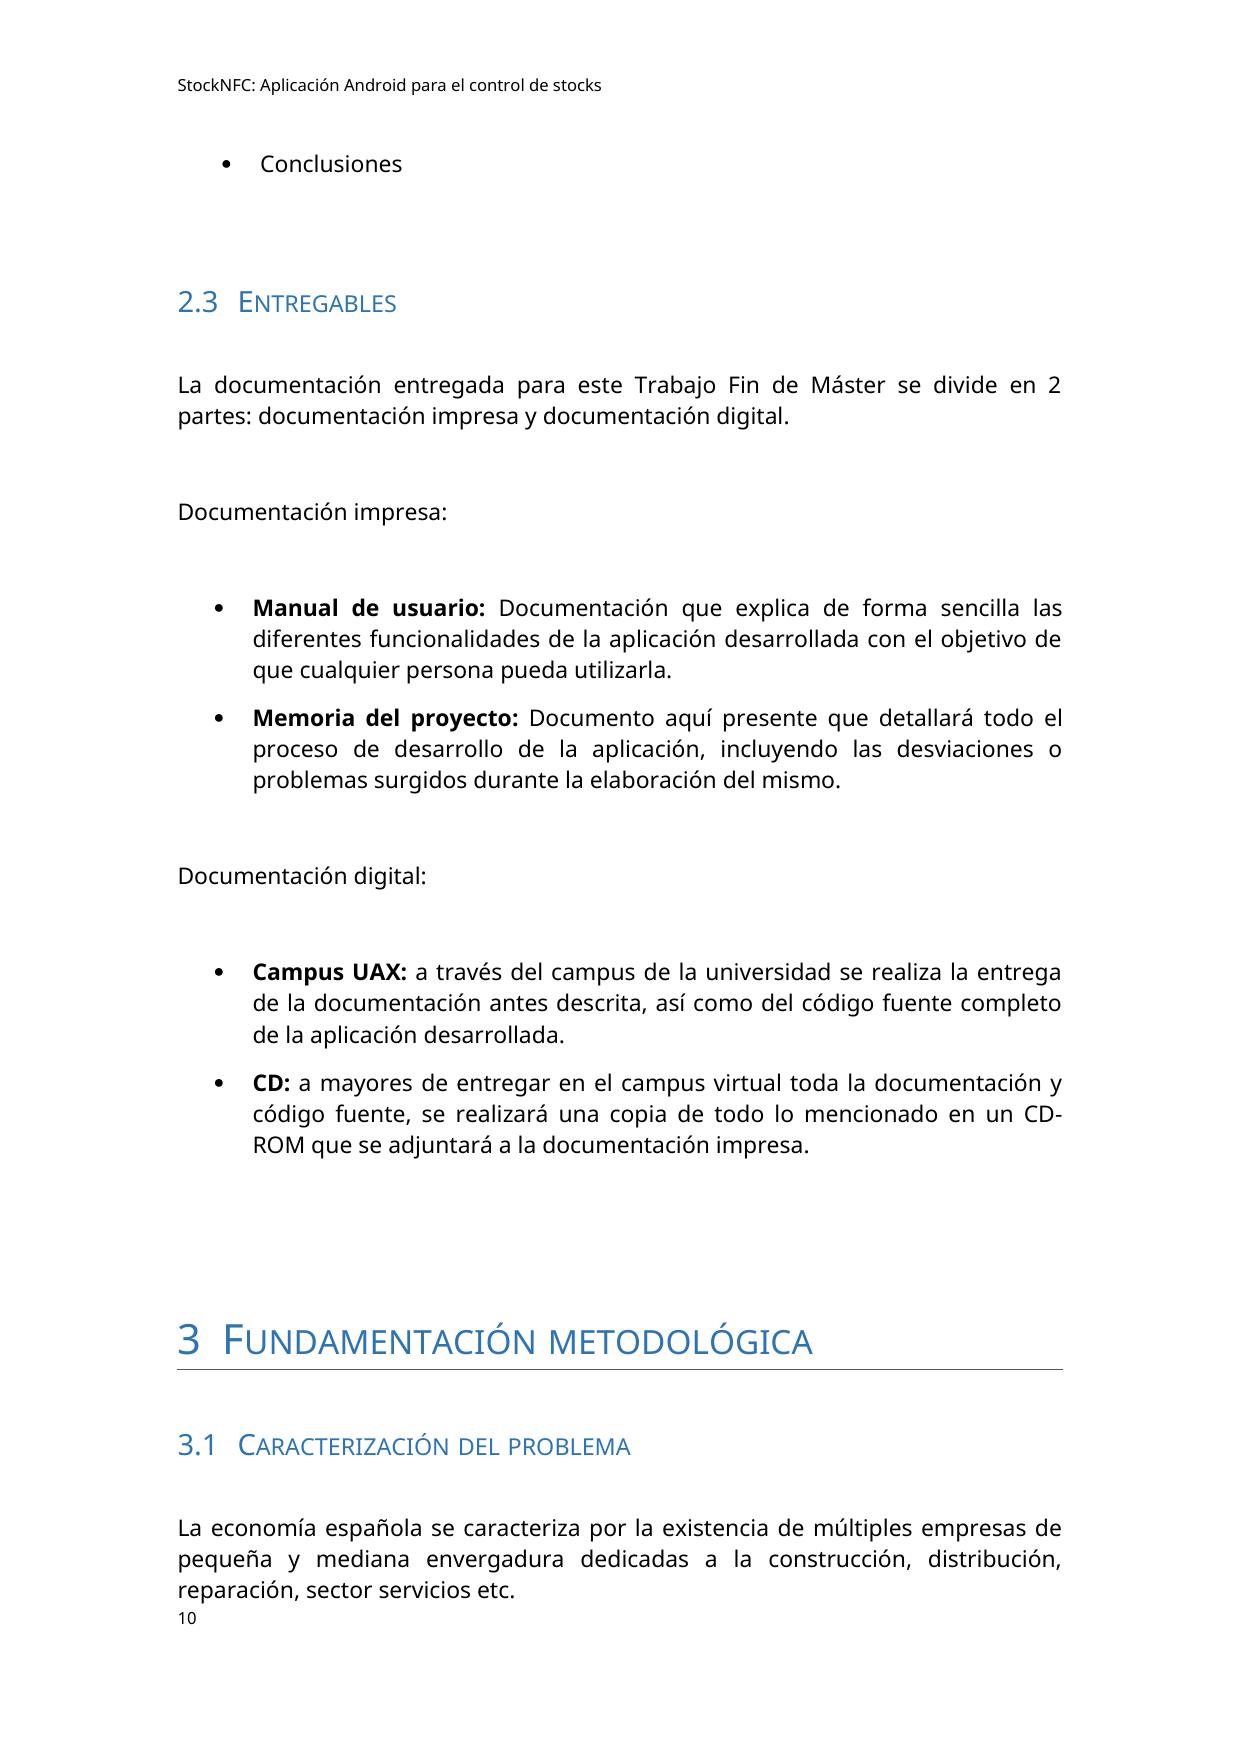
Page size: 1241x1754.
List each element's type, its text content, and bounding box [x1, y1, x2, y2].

text Documentación impresa: [177, 496, 1063, 527]
list Manual de usuario: Documentación que explica de forma sencilla las diferentes funcionalidades de la aplicación desarrollada con el objetivo de que cualquier persona pueda utilizarla. [215, 591, 1063, 685]
list Campus UAX: a través del campus de la universidad se realiza la entrega de la documentación antes descrita, así como del código fuente completo de la aplicación desarrollada. [215, 956, 1063, 1050]
text Documentación digital: [177, 860, 1063, 891]
list Memoria del proyecto: Documento aquí presente que detallará todo el proceso de desarrollo de la aplicación, incluyendo las desviaciones o problemas surgidos durante la elaboración del mismo. [215, 702, 1063, 796]
text La documentación entregada para este Trabajo Fin de Máster se divide en 2 partes: documentación impresa y documentación digital. [177, 368, 1063, 431]
list Conclusiones [222, 148, 1063, 179]
subtitle Fundamentación metodológica [177, 1310, 1063, 1369]
subtitle Entregables [177, 281, 1063, 321]
subtitle Caracterización del problema [177, 1424, 1063, 1464]
list CD: a mayores de entregar en el campus virtual toda la documentación y código fuente, se realizará una copia de todo lo mencionado en un CD-ROM que se adjuntará a la documentación impresa. [215, 1066, 1063, 1160]
text La economía española se caracteriza por la existencia de múltiples empresas de pequeña y mediana envergadura dedicadas a la construcción, distribución, reparación, sector servicios etc. [177, 1512, 1063, 1606]
